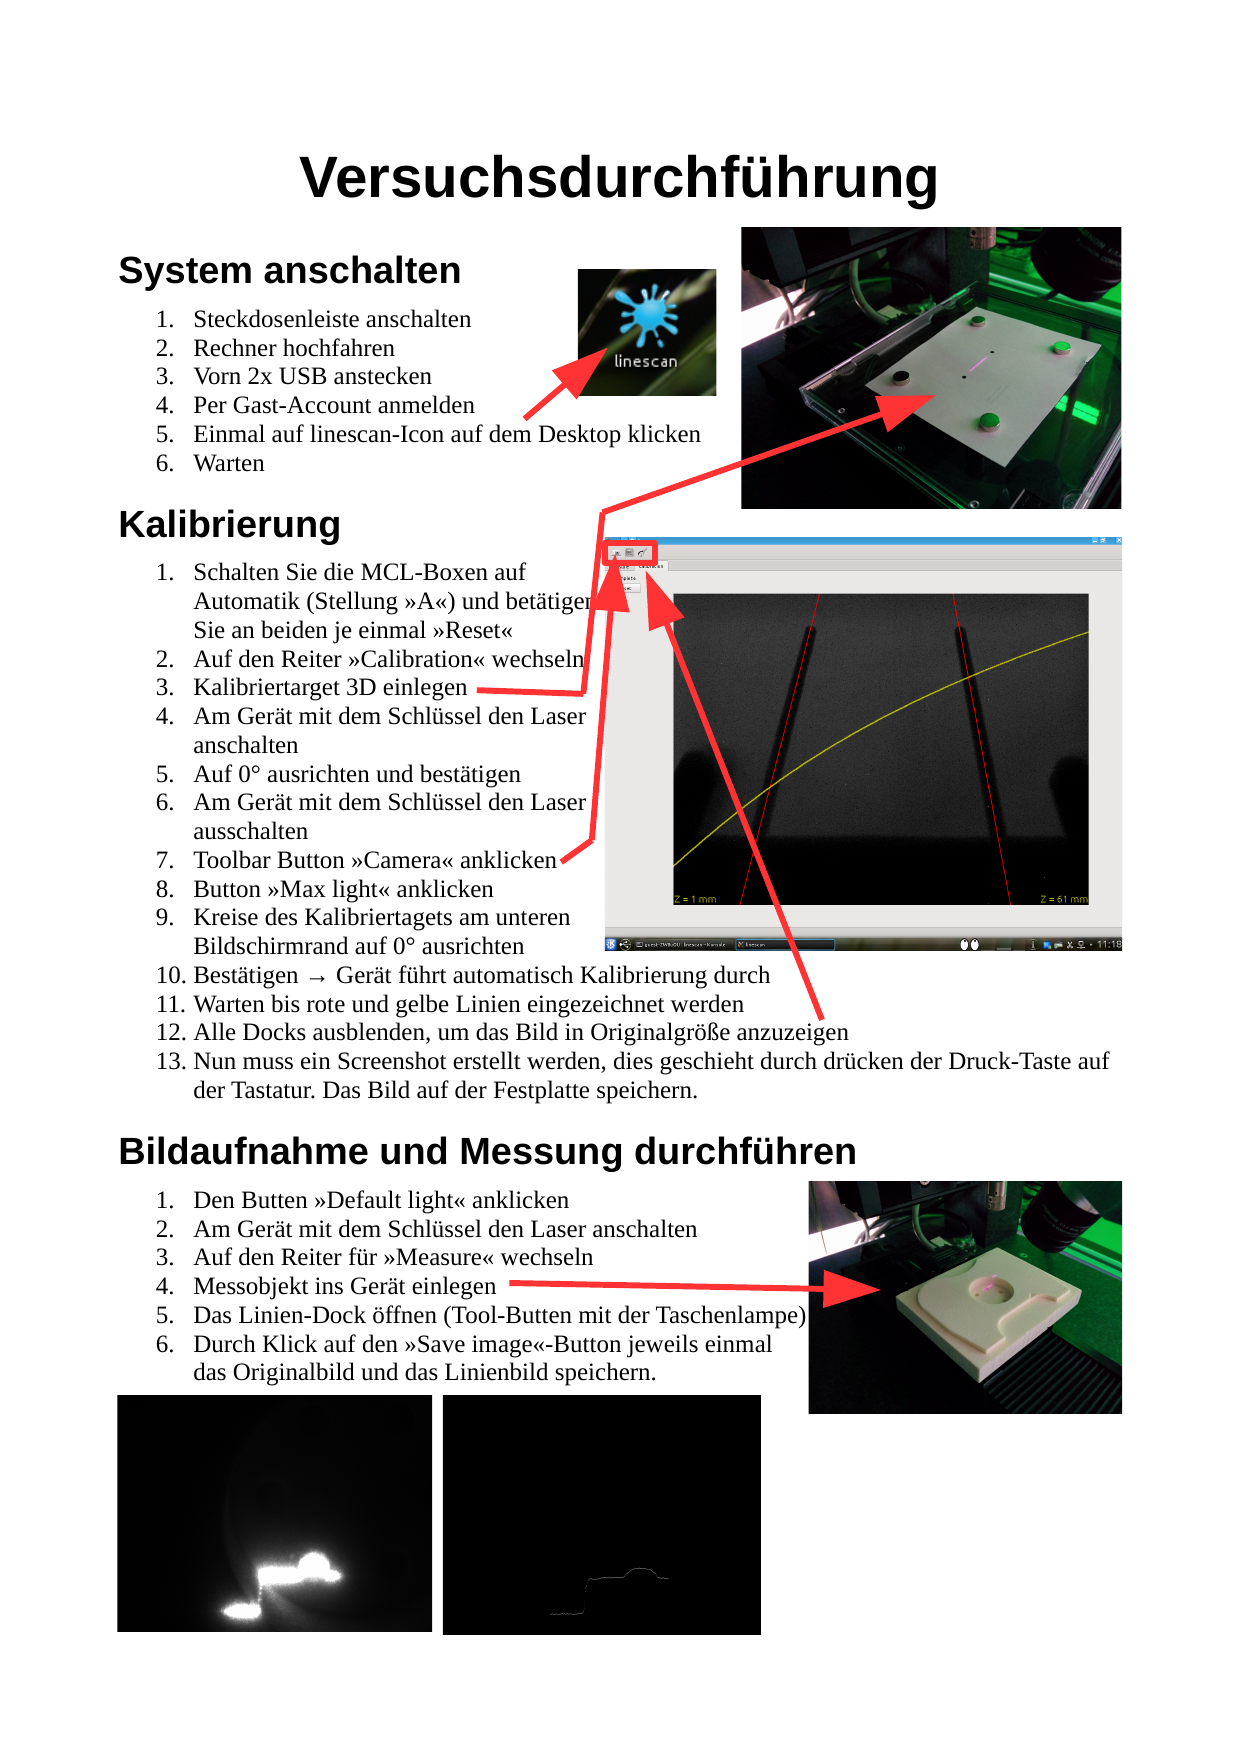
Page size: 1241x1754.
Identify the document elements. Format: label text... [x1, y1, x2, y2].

list Steckdosenleiste anschalten [156, 304, 577, 333]
list Am Gerät mit dem Schlüssel den Laser anschalten [156, 701, 600, 759]
list [814, 989, 1122, 1017]
list Vorn 2x USB anstecken [156, 361, 572, 390]
subtitle Kalibrierung [118, 501, 623, 545]
picture [608, 546, 652, 560]
subtitle Bildaufnahme und Messung durchführen [118, 1129, 1122, 1172]
list Den Butten »Default light« anklicken [156, 1185, 808, 1214]
subtitle [603, 501, 1122, 540]
list Durch Klick auf den »Save image«-Button jeweils einmal das Originalbild und das Linienbild speichern. [156, 1329, 1122, 1472]
picture [808, 1181, 1123, 1414]
picture [604, 566, 609, 577]
list Per Gast-Account anmelden [156, 390, 552, 419]
list Toolbar Button »Camera« anklicken [156, 845, 604, 874]
picture [442, 1395, 761, 1635]
list Das Linien-Dock öffnen (Tool-Butten mit der Taschenlampe) [156, 1300, 808, 1329]
list Am Gerät mit dem Schlüssel den Laser ausschalten [156, 787, 593, 845]
list [799, 951, 1122, 960]
list Warten [156, 448, 741, 476]
picture [577, 269, 717, 396]
list Am Gerät mit dem Schlüssel den Laser anschalten [156, 1214, 808, 1242]
list [717, 304, 741, 333]
list Nun muss ein Screenshot erstellt werden, dies geschieht durch drücken der Druck-Taste auf der Tastatur. Das Bild auf der Festplatte speichern. [156, 1046, 1122, 1104]
list Alle Docks ausblenden, um das Bild in Originalgröße anzuzeigen [156, 1017, 1122, 1046]
picture [117, 1395, 433, 1632]
list [531, 390, 741, 419]
list Auf 0° ausrichten und bestätigen [156, 759, 595, 787]
list Kalibriertarget 3D einlegen [156, 672, 602, 701]
list Auf den Reiter »Calibration« wechseln [156, 644, 585, 672]
list [717, 333, 741, 361]
list Einmal auf linescan-Icon auf dem Desktop klicken [156, 419, 741, 448]
list Kreise des Kalibriertagets am unteren Bildschirmrand auf 0° ausrichten [156, 902, 794, 960]
list Button »Max light« anklicken [156, 874, 604, 902]
list Schalten Sie die MCL-Boxen auf Automatik (Stellung »A«) und betätigen Sie an beiden je einmal »Reset« [156, 557, 594, 644]
subtitle System anschalten [118, 248, 741, 291]
title Versuchsdurchführung [118, 143, 1122, 210]
list [803, 960, 1122, 989]
list Messobjekt ins Gerät einlegen [156, 1271, 808, 1300]
list Warten bis rote und gelbe Linien eingezeichnet werden [156, 989, 817, 1017]
list [717, 361, 741, 390]
picture [741, 227, 1122, 509]
list Bestätigen → Gerät führt automatisch Kalibrierung durch [156, 960, 806, 989]
list Auf den Reiter für »Measure« wechseln [156, 1242, 808, 1271]
picture [604, 537, 1123, 951]
list Rechner hochfahren [156, 333, 577, 361]
